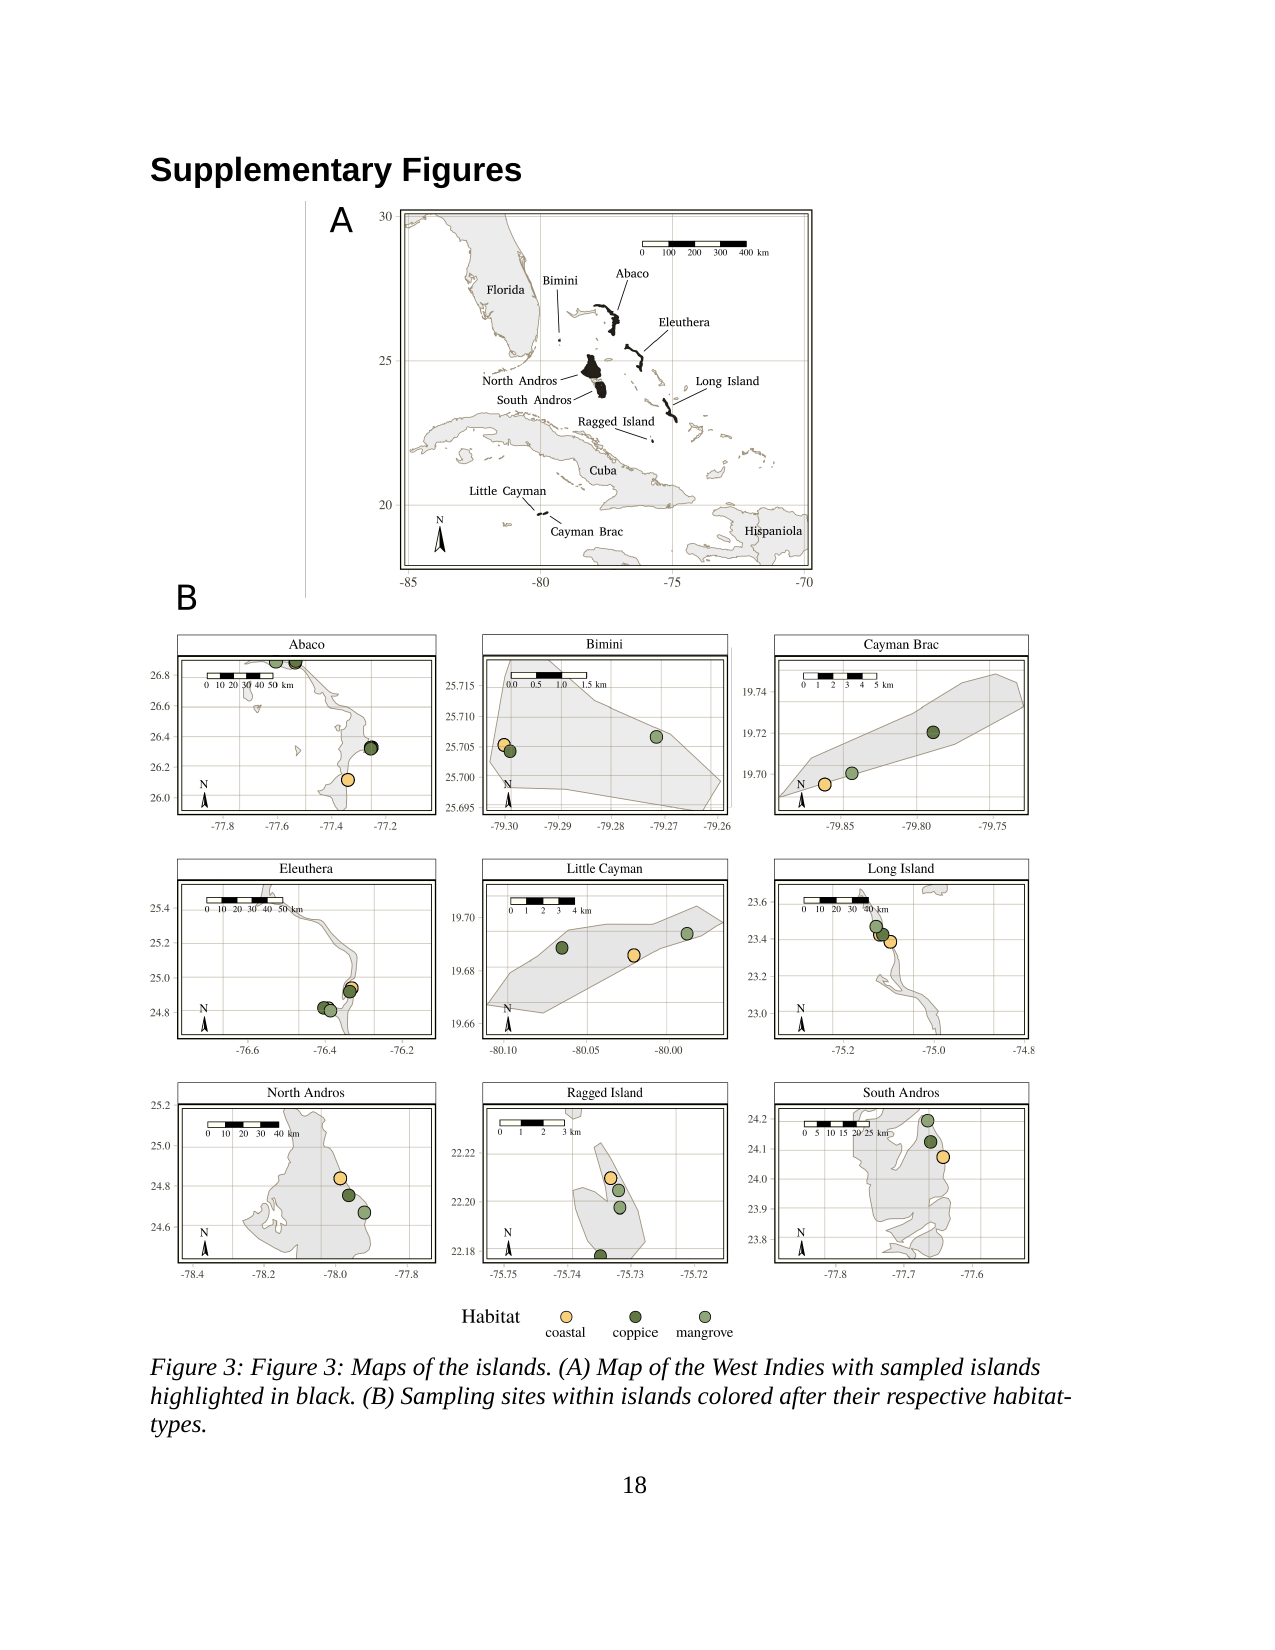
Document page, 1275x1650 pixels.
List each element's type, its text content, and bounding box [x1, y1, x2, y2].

picture [150, 201, 1035, 1340]
text Figure 3: Figure 3: Maps of the islands. (A) Map of the West Indies with sampled islands highlighted in black. (B) Sampling sites within islands colored after their respective habitat-types. [150, 1352, 1125, 1438]
subtitle Supplementary Figures [150, 150, 1125, 189]
